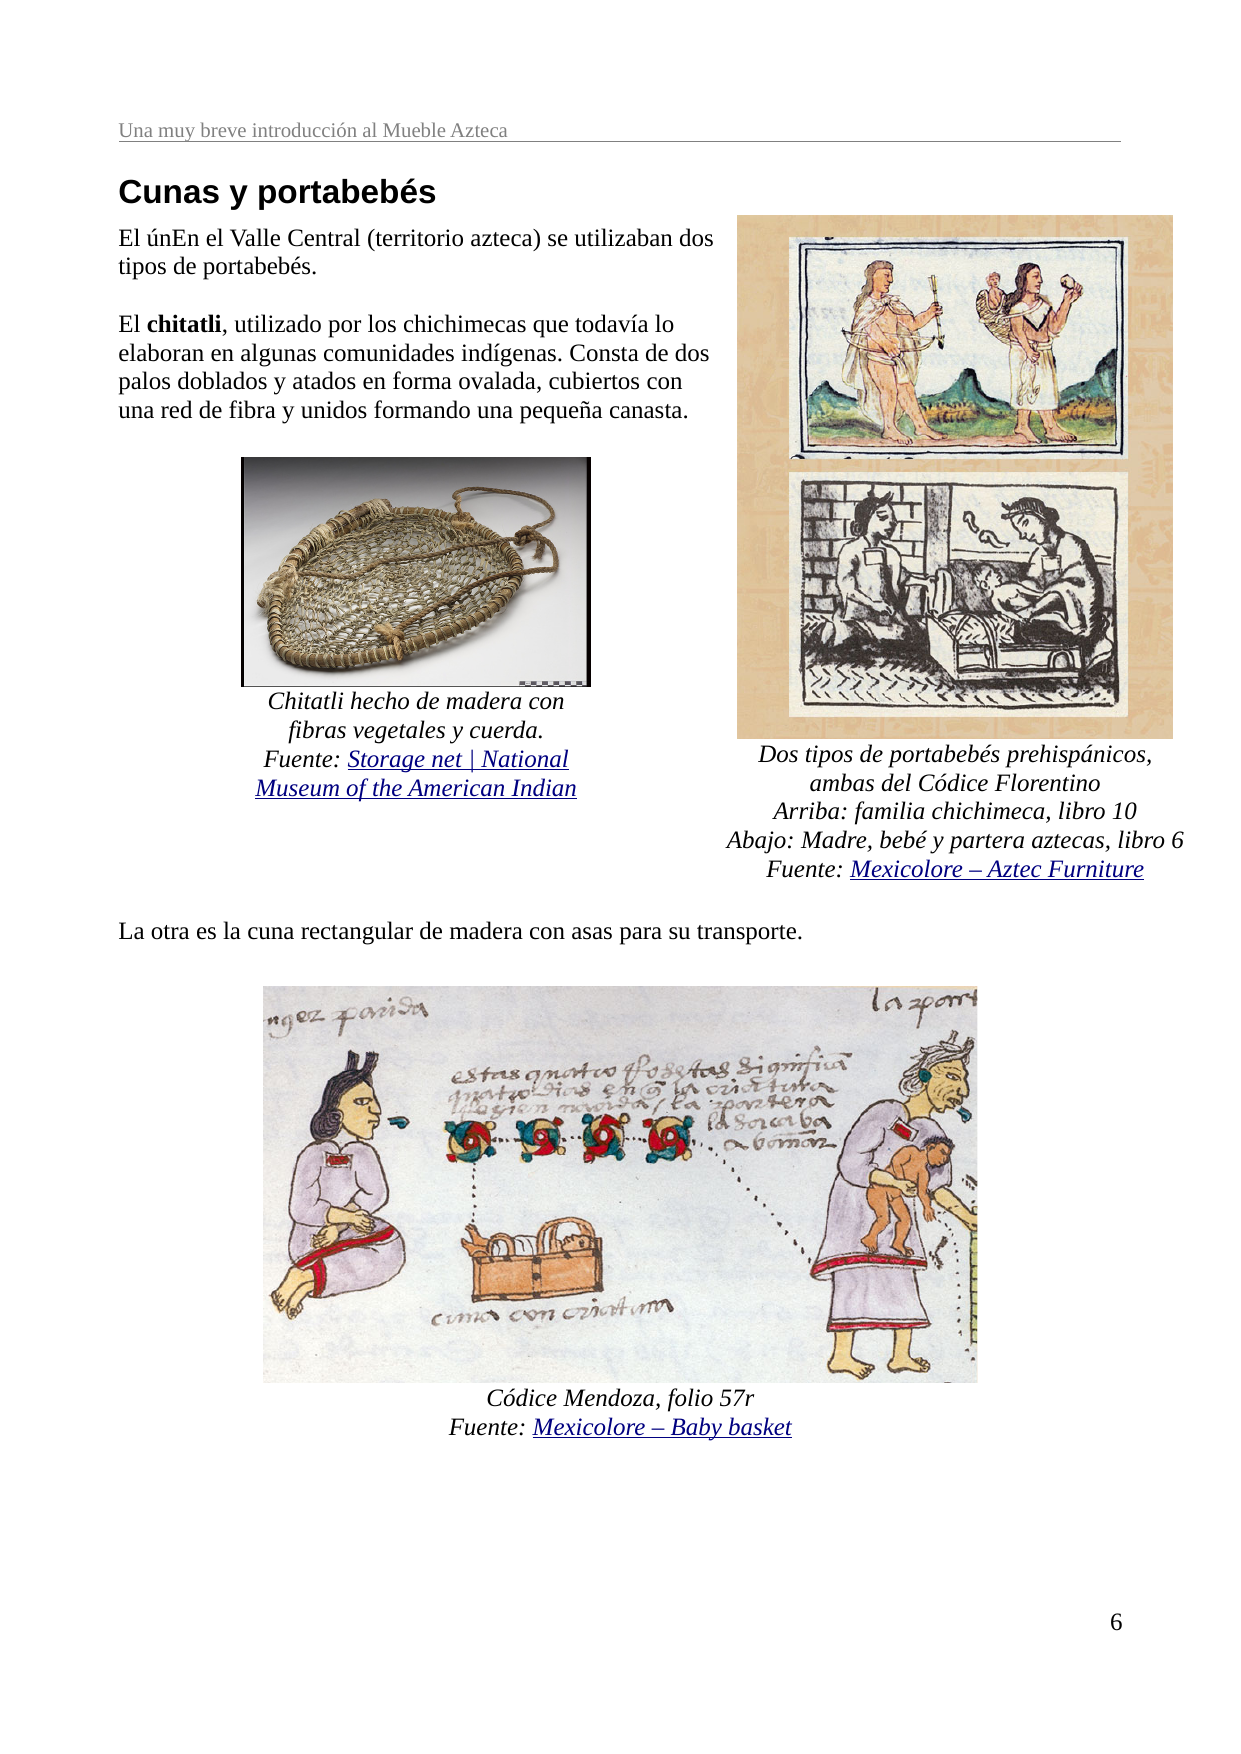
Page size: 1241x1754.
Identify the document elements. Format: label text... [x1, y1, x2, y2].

picture [263, 986, 978, 1383]
picture [737, 215, 1173, 739]
text El únEn el Valle Central (territorio azteca) se utilizaban dos tipos de portabebés. [118, 223, 723, 280]
text Chitatli hecho de madera con fibras vegetales y cuerda. Fuente: Storage net | National Museum of the American Indian [241, 687, 591, 801]
text Códice Mendoza, folio 57r Fuente: Mexicolore – Baby basket [263, 1383, 977, 1440]
subtitle Cunas y portabebés [118, 172, 1187, 215]
text Dos tipos de portabebés prehispánicos, ambas del Códice Florentino Arriba: familia chichimeca, libro 10 Abajo: Madre, bebé y partera aztecas, libro 6 Fuente: Mexicolore – Aztec Furniture [723, 215, 1187, 883]
text La otra es la cuna rectangular de madera con asas para su transporte. [118, 916, 1122, 945]
subtitle [723, 883, 1187, 888]
text El chitatli, utilizado por los chichimecas que todavía lo elaboran en algunas comunidades indígenas. Consta de dos palos doblados y atados en forma ovalada, cubiertos con una red de fibra y unidos formando una pequeña canasta. [118, 309, 723, 424]
picture [241, 457, 591, 687]
